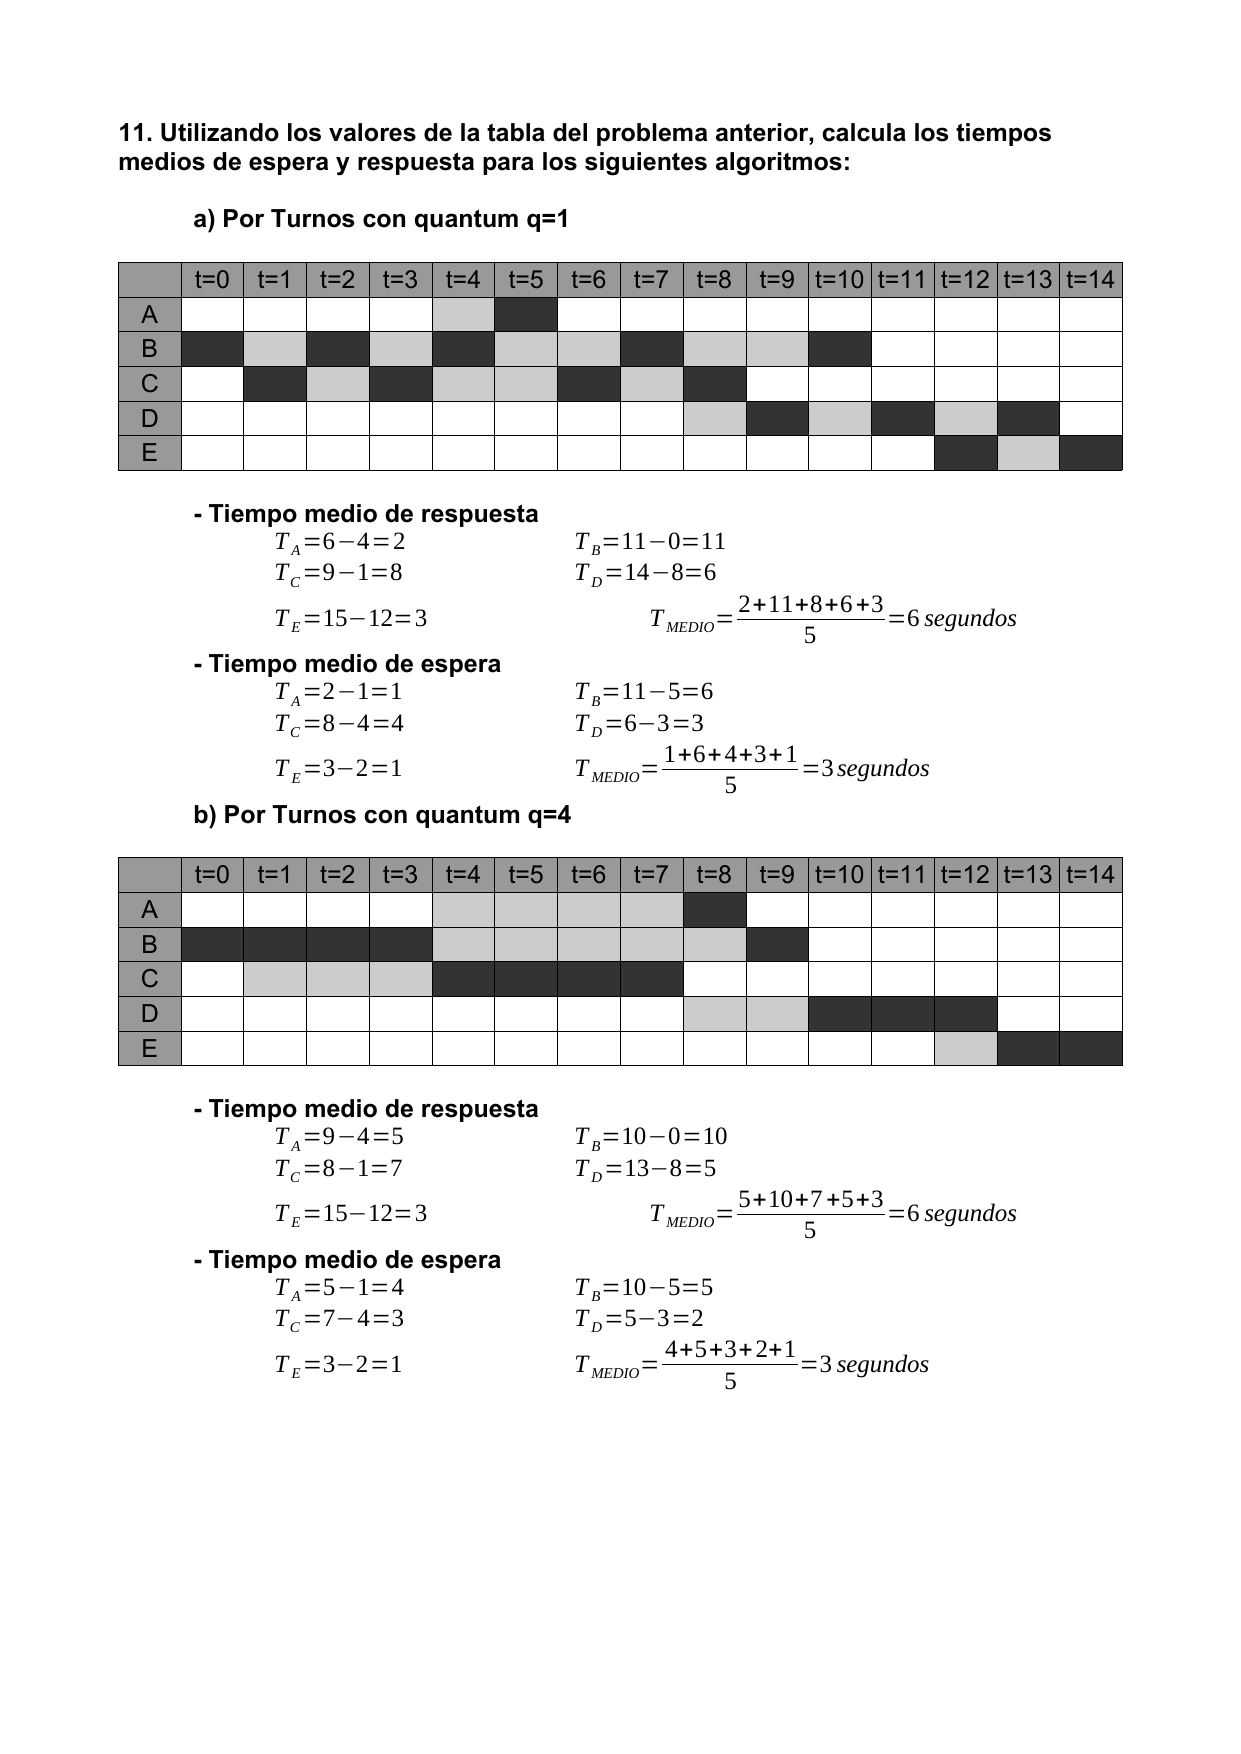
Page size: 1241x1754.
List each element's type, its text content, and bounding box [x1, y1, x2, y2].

table_cell [244, 928, 306, 961]
table_cell [1060, 402, 1122, 435]
table_cell [495, 367, 557, 401]
table_cell [307, 402, 369, 435]
table_cell [182, 997, 243, 1031]
table_header t=1 [244, 858, 306, 892]
table_cell [1060, 367, 1122, 401]
table_cell [307, 367, 369, 401]
table_cell [1060, 997, 1122, 1031]
table_cell D [119, 402, 181, 435]
table_header t=5 [495, 263, 557, 297]
table_cell [495, 436, 557, 470]
table_cell [370, 997, 432, 1031]
table_header [119, 263, 181, 297]
table_cell [1060, 332, 1122, 366]
table_cell [433, 367, 494, 401]
table_header t=2 [307, 858, 369, 892]
table_cell [747, 332, 808, 366]
table_header t=13 [998, 858, 1059, 892]
table_cell [809, 367, 871, 401]
table_cell [747, 298, 808, 331]
table_header t=7 [621, 263, 683, 297]
table_cell [1060, 962, 1122, 996]
table_cell [244, 298, 306, 331]
table_header t=6 [558, 263, 620, 297]
table_cell [495, 893, 557, 927]
table_cell [684, 928, 746, 961]
table_cell [244, 367, 306, 401]
table_cell [307, 298, 369, 331]
table_cell [1060, 928, 1122, 961]
table_cell [998, 928, 1059, 961]
text - Tiempo medio de espera [118, 1244, 1122, 1273]
table_cell [684, 436, 746, 470]
table_cell [433, 928, 494, 961]
text a) Por Turnos con quantum q=1 [118, 204, 1122, 233]
table_cell [558, 367, 620, 401]
table_cell [621, 436, 683, 470]
text 11. Utilizando los valores de la tabla del problema anterior, calcula los tiempos medios de espera y respuesta para los siguientes algoritmos: [118, 118, 1122, 176]
table_cell [307, 893, 369, 927]
table_cell [621, 402, 683, 435]
table_cell [684, 997, 746, 1031]
table_cell [307, 997, 369, 1031]
table_cell [433, 298, 494, 331]
table_cell [809, 1032, 871, 1065]
table_cell [244, 1032, 306, 1065]
table_cell [998, 332, 1059, 366]
table_header t=6 [558, 858, 620, 892]
table_cell [495, 962, 557, 996]
table_cell [998, 436, 1059, 470]
text b) Por Turnos con quantum q=4 [118, 800, 1122, 828]
table_cell [747, 997, 808, 1031]
table_cell [684, 402, 746, 435]
table_cell [307, 1032, 369, 1065]
table_cell [182, 402, 243, 435]
table_cell [872, 436, 934, 470]
table_cell [370, 1032, 432, 1065]
table_cell [935, 928, 997, 961]
table_cell [935, 402, 997, 435]
table_header t=8 [684, 263, 746, 297]
table_cell [872, 1032, 934, 1065]
table_cell [495, 332, 557, 366]
table_header t=5 [495, 858, 557, 892]
table_cell [872, 962, 934, 996]
table_cell [182, 893, 243, 927]
table_cell [558, 893, 620, 927]
table_cell [872, 997, 934, 1031]
table_cell D [119, 997, 181, 1031]
table_cell [370, 332, 432, 366]
table_cell [621, 893, 683, 927]
table_cell [998, 1032, 1059, 1065]
table_cell [495, 997, 557, 1031]
table_cell [809, 893, 871, 927]
table_header t=8 [684, 858, 746, 892]
table_cell [370, 298, 432, 331]
table_cell [495, 1032, 557, 1065]
table_cell [370, 402, 432, 435]
table_cell [684, 1032, 746, 1065]
table_cell [872, 893, 934, 927]
table_cell [495, 402, 557, 435]
table_header t=9 [747, 263, 808, 297]
table_header t=12 [935, 858, 997, 892]
table_cell [307, 332, 369, 366]
table_header t=4 [433, 858, 494, 892]
table_cell [244, 997, 306, 1031]
table_header t=11 [872, 263, 934, 297]
table_cell C [119, 962, 181, 996]
table_cell [433, 436, 494, 470]
table_cell [935, 962, 997, 996]
table_cell [621, 1032, 683, 1065]
table_cell [244, 332, 306, 366]
table_header t=3 [370, 263, 432, 297]
table_cell E [119, 1032, 181, 1065]
table_cell [182, 367, 243, 401]
table_cell [747, 893, 808, 927]
table_cell [684, 298, 746, 331]
table_cell [809, 402, 871, 435]
table_header t=4 [433, 263, 494, 297]
table_cell [935, 298, 997, 331]
table_cell [935, 997, 997, 1031]
table_cell [621, 928, 683, 961]
table_cell [370, 962, 432, 996]
table_cell [935, 332, 997, 366]
table_cell [307, 436, 369, 470]
table_header t=14 [1060, 858, 1122, 892]
table_cell [998, 893, 1059, 927]
table_cell [998, 962, 1059, 996]
table_cell [558, 298, 620, 331]
table_cell [182, 962, 243, 996]
table_cell [433, 402, 494, 435]
text - Tiempo medio de respuesta [118, 1094, 1122, 1123]
table_cell C [119, 367, 181, 401]
table_cell [684, 332, 746, 366]
table_cell [244, 962, 306, 996]
table_cell [433, 893, 494, 927]
table_cell [495, 298, 557, 331]
table_cell E [119, 436, 181, 470]
table_header t=7 [621, 858, 683, 892]
table_cell [747, 962, 808, 996]
table_cell [621, 997, 683, 1031]
table_cell [558, 332, 620, 366]
table_cell [809, 332, 871, 366]
table_header t=10 [809, 263, 871, 297]
table_header t=0 [182, 858, 243, 892]
table_cell [809, 997, 871, 1031]
table_cell [809, 436, 871, 470]
table_cell [558, 436, 620, 470]
table_cell [370, 928, 432, 961]
table_cell [244, 402, 306, 435]
table_cell [621, 367, 683, 401]
table_cell [872, 402, 934, 435]
table_cell [433, 962, 494, 996]
table_cell [182, 928, 243, 961]
table_cell [307, 962, 369, 996]
table_cell [1060, 893, 1122, 927]
table_cell [433, 332, 494, 366]
table_cell [370, 893, 432, 927]
table_cell [244, 436, 306, 470]
table_cell [872, 332, 934, 366]
table_cell [558, 1032, 620, 1065]
table_cell [684, 962, 746, 996]
table_cell [495, 928, 557, 961]
table_cell [182, 332, 243, 366]
table_cell [684, 367, 746, 401]
table_cell [433, 997, 494, 1031]
table_cell [935, 367, 997, 401]
table_cell [998, 298, 1059, 331]
text - Tiempo medio de espera [118, 649, 1122, 678]
table_cell [370, 367, 432, 401]
table_cell [370, 436, 432, 470]
table_cell [182, 436, 243, 470]
table_cell A [119, 893, 181, 927]
table_header [119, 858, 181, 892]
table_header t=9 [747, 858, 808, 892]
table_cell [621, 298, 683, 331]
table_cell [872, 298, 934, 331]
table_cell [872, 367, 934, 401]
table_cell [747, 436, 808, 470]
table_cell B [119, 928, 181, 961]
table_cell [433, 1032, 494, 1065]
table_cell [558, 402, 620, 435]
table_cell [558, 962, 620, 996]
table_header t=14 [1060, 263, 1122, 297]
table_cell [182, 1032, 243, 1065]
table_cell [182, 298, 243, 331]
table_cell [621, 332, 683, 366]
table_cell [621, 962, 683, 996]
table_cell [998, 402, 1059, 435]
table_cell [809, 928, 871, 961]
table_cell [307, 928, 369, 961]
table_cell [809, 962, 871, 996]
table_cell [558, 997, 620, 1031]
table_cell [935, 1032, 997, 1065]
table_cell A [119, 298, 181, 331]
table_cell [935, 436, 997, 470]
table_header t=2 [307, 263, 369, 297]
table_cell [747, 367, 808, 401]
table_header t=3 [370, 858, 432, 892]
table_cell B [119, 332, 181, 366]
table_cell [1060, 298, 1122, 331]
table_cell [1060, 1032, 1122, 1065]
table_cell [935, 893, 997, 927]
table_cell [747, 1032, 808, 1065]
table_cell [809, 298, 871, 331]
text - Tiempo medio de respuesta [118, 499, 1122, 528]
table_header t=13 [998, 263, 1059, 297]
table_cell [1060, 436, 1122, 470]
table_cell [558, 928, 620, 961]
table_header t=12 [935, 263, 997, 297]
table_header t=10 [809, 858, 871, 892]
table_header t=11 [872, 858, 934, 892]
table_cell [747, 928, 808, 961]
table_cell [244, 893, 306, 927]
table_header t=0 [182, 263, 243, 297]
table_cell [998, 367, 1059, 401]
table_header t=1 [244, 263, 306, 297]
table_cell [747, 402, 808, 435]
table_cell [998, 997, 1059, 1031]
table_cell [684, 893, 746, 927]
table_cell [872, 928, 934, 961]
